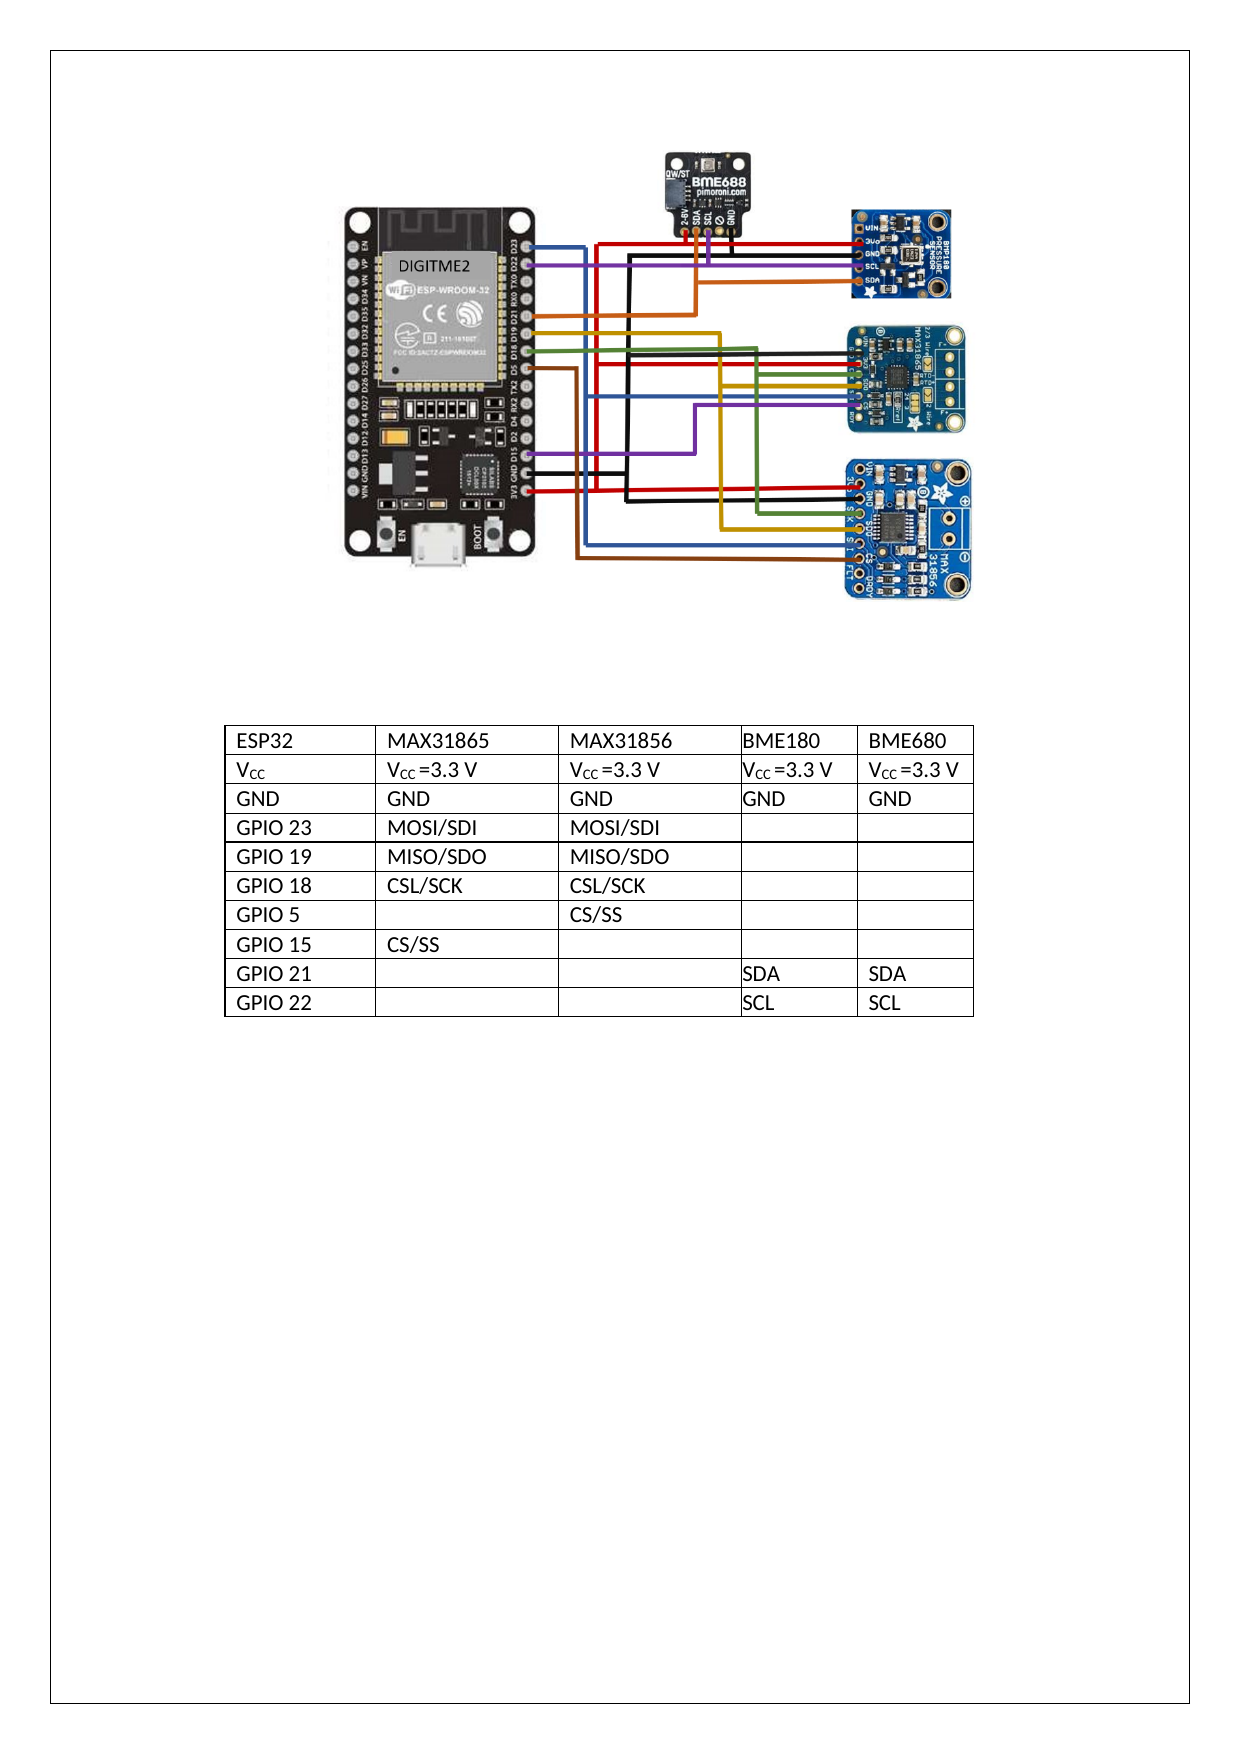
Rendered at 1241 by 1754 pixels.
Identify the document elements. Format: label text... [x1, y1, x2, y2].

table_cell GND [559, 784, 741, 812]
table_cell [858, 901, 973, 929]
table_cell MOSI/SDI [559, 814, 741, 841]
table_cell GPIO 23 [226, 814, 375, 841]
table_header MAX31856 [559, 726, 741, 754]
table_cell [858, 872, 973, 899]
table_cell MOSI/SDI [376, 814, 558, 841]
table_cell [858, 930, 973, 958]
table_cell GND [376, 784, 558, 812]
table_cell [742, 843, 857, 871]
table_cell [742, 872, 857, 899]
table_cell VCC [226, 755, 375, 783]
table_cell MISO/SDO [559, 843, 741, 871]
table_cell CSL/SCK [376, 872, 558, 899]
table_cell VCC =3.3 V [376, 755, 558, 783]
table_cell GND [858, 784, 973, 812]
table_cell SDA [858, 959, 973, 987]
table_cell VCC =3.3 V [742, 755, 857, 783]
table_cell GND [742, 784, 857, 812]
table_cell [742, 901, 857, 929]
table_cell SDA [742, 959, 857, 987]
table_cell GPIO 19 [226, 843, 375, 871]
table_header ESP32 [226, 726, 375, 754]
table_cell CS/SS [376, 930, 558, 958]
table_cell GPIO 22 [226, 988, 375, 1016]
table_cell [559, 959, 741, 987]
table_cell SCL [742, 988, 857, 1016]
table_cell VCC =3.3 V [559, 755, 741, 783]
table_cell GPIO 5 [226, 901, 375, 929]
table_cell VCC =3.3 V [858, 755, 973, 783]
table_cell [742, 814, 857, 841]
table_header BME180 [742, 726, 857, 754]
table_cell GPIO 18 [226, 872, 375, 899]
table_cell CSL/SCK [559, 872, 741, 899]
table_cell [559, 930, 741, 958]
table_cell [742, 930, 857, 958]
table_cell [376, 901, 558, 929]
table_cell GND [226, 784, 375, 812]
table_cell [376, 959, 558, 987]
table_header BME680 [858, 726, 973, 754]
table_cell GPIO 15 [226, 930, 375, 958]
table_cell [376, 988, 558, 1016]
table_header MAX31865 [376, 726, 558, 754]
table_cell GPIO 21 [226, 959, 375, 987]
table_cell MISO/SDO [376, 843, 558, 871]
table_cell [858, 843, 973, 871]
table_cell [559, 988, 741, 1016]
table_cell CS/SS [559, 901, 741, 929]
table_cell SCL [858, 988, 973, 1016]
table_cell [858, 814, 973, 841]
